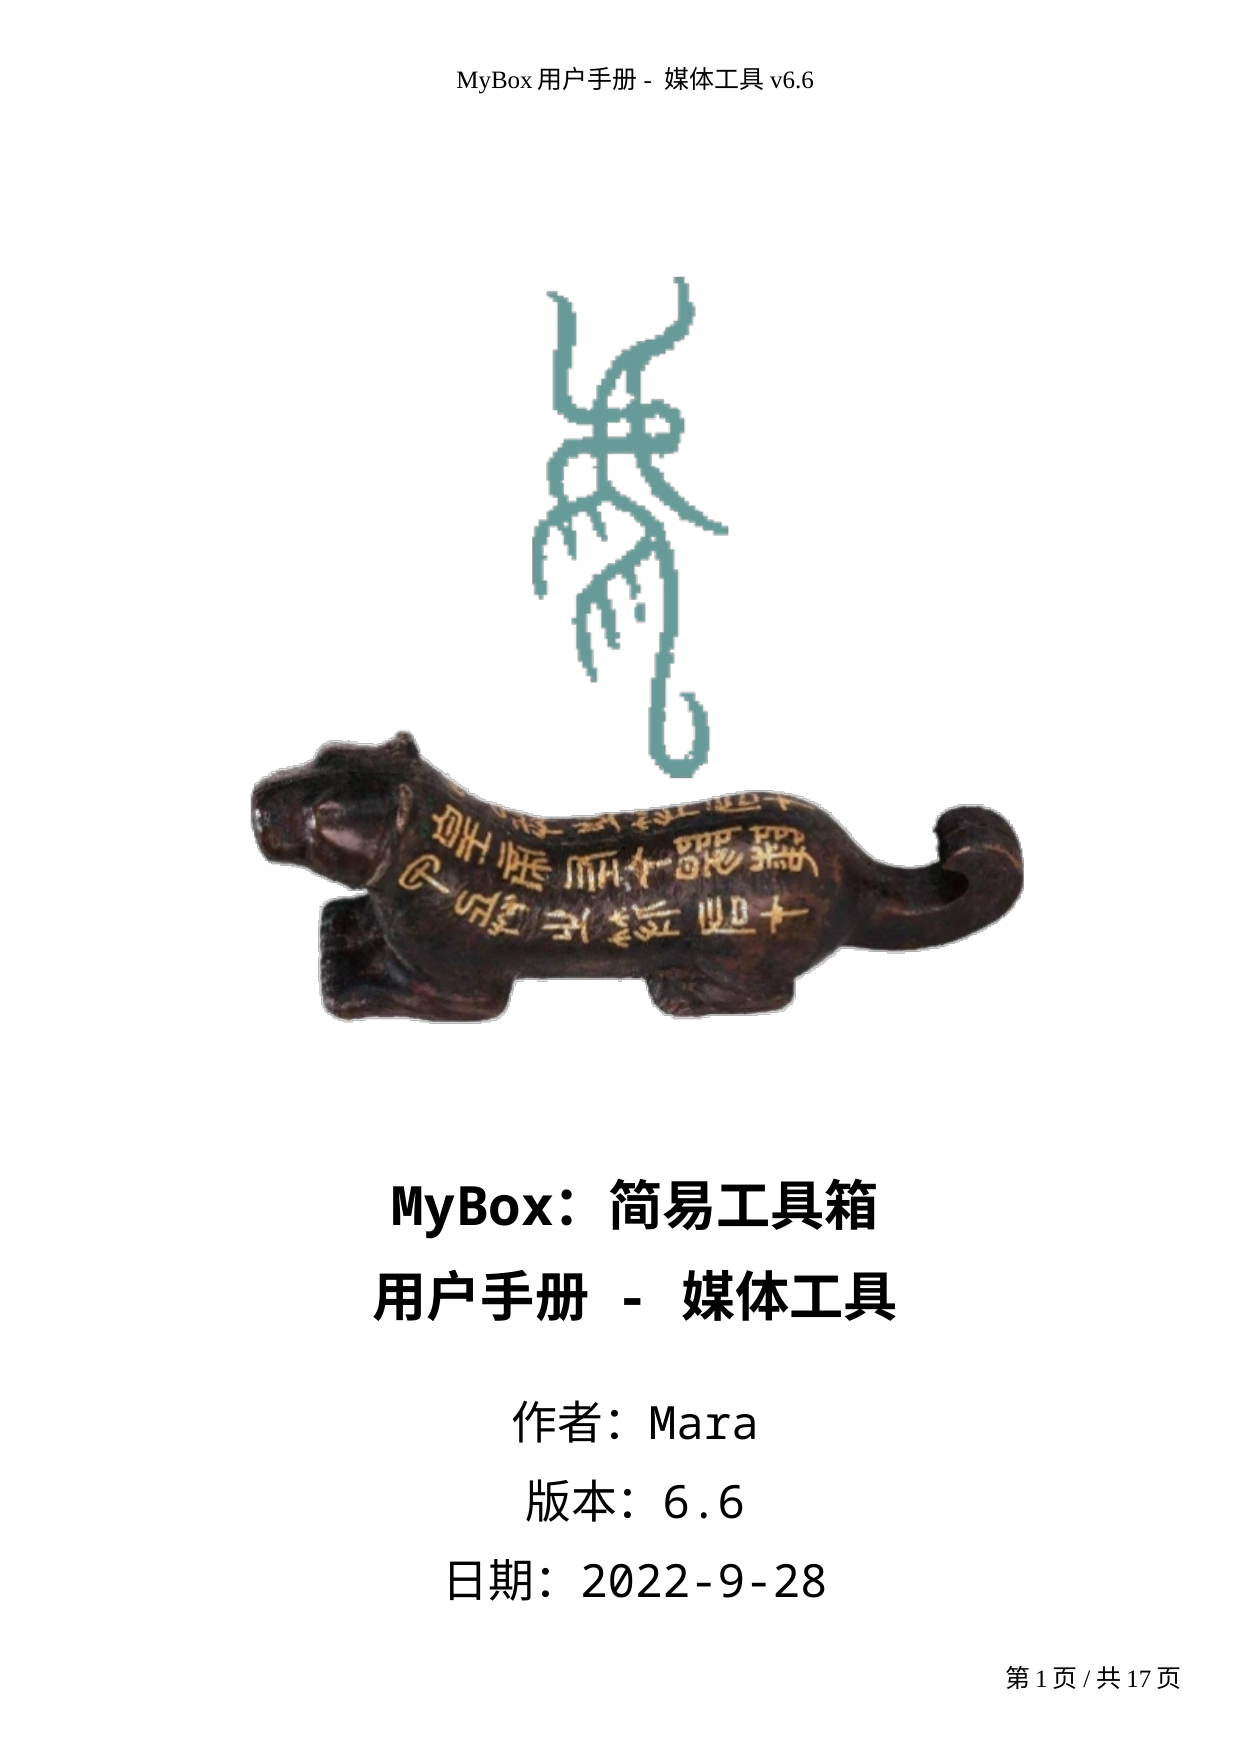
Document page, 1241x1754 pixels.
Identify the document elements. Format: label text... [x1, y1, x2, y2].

text 作者：Mara [88, 1386, 1181, 1453]
text 版本：6.6 [88, 1465, 1181, 1532]
subtitle MyBox：简易工具箱 [88, 1162, 1181, 1241]
text 用户手册 - 媒体工具 [88, 1254, 1181, 1332]
picture [242, 268, 1027, 1052]
text 日期：2022-9-28 [88, 1544, 1181, 1611]
